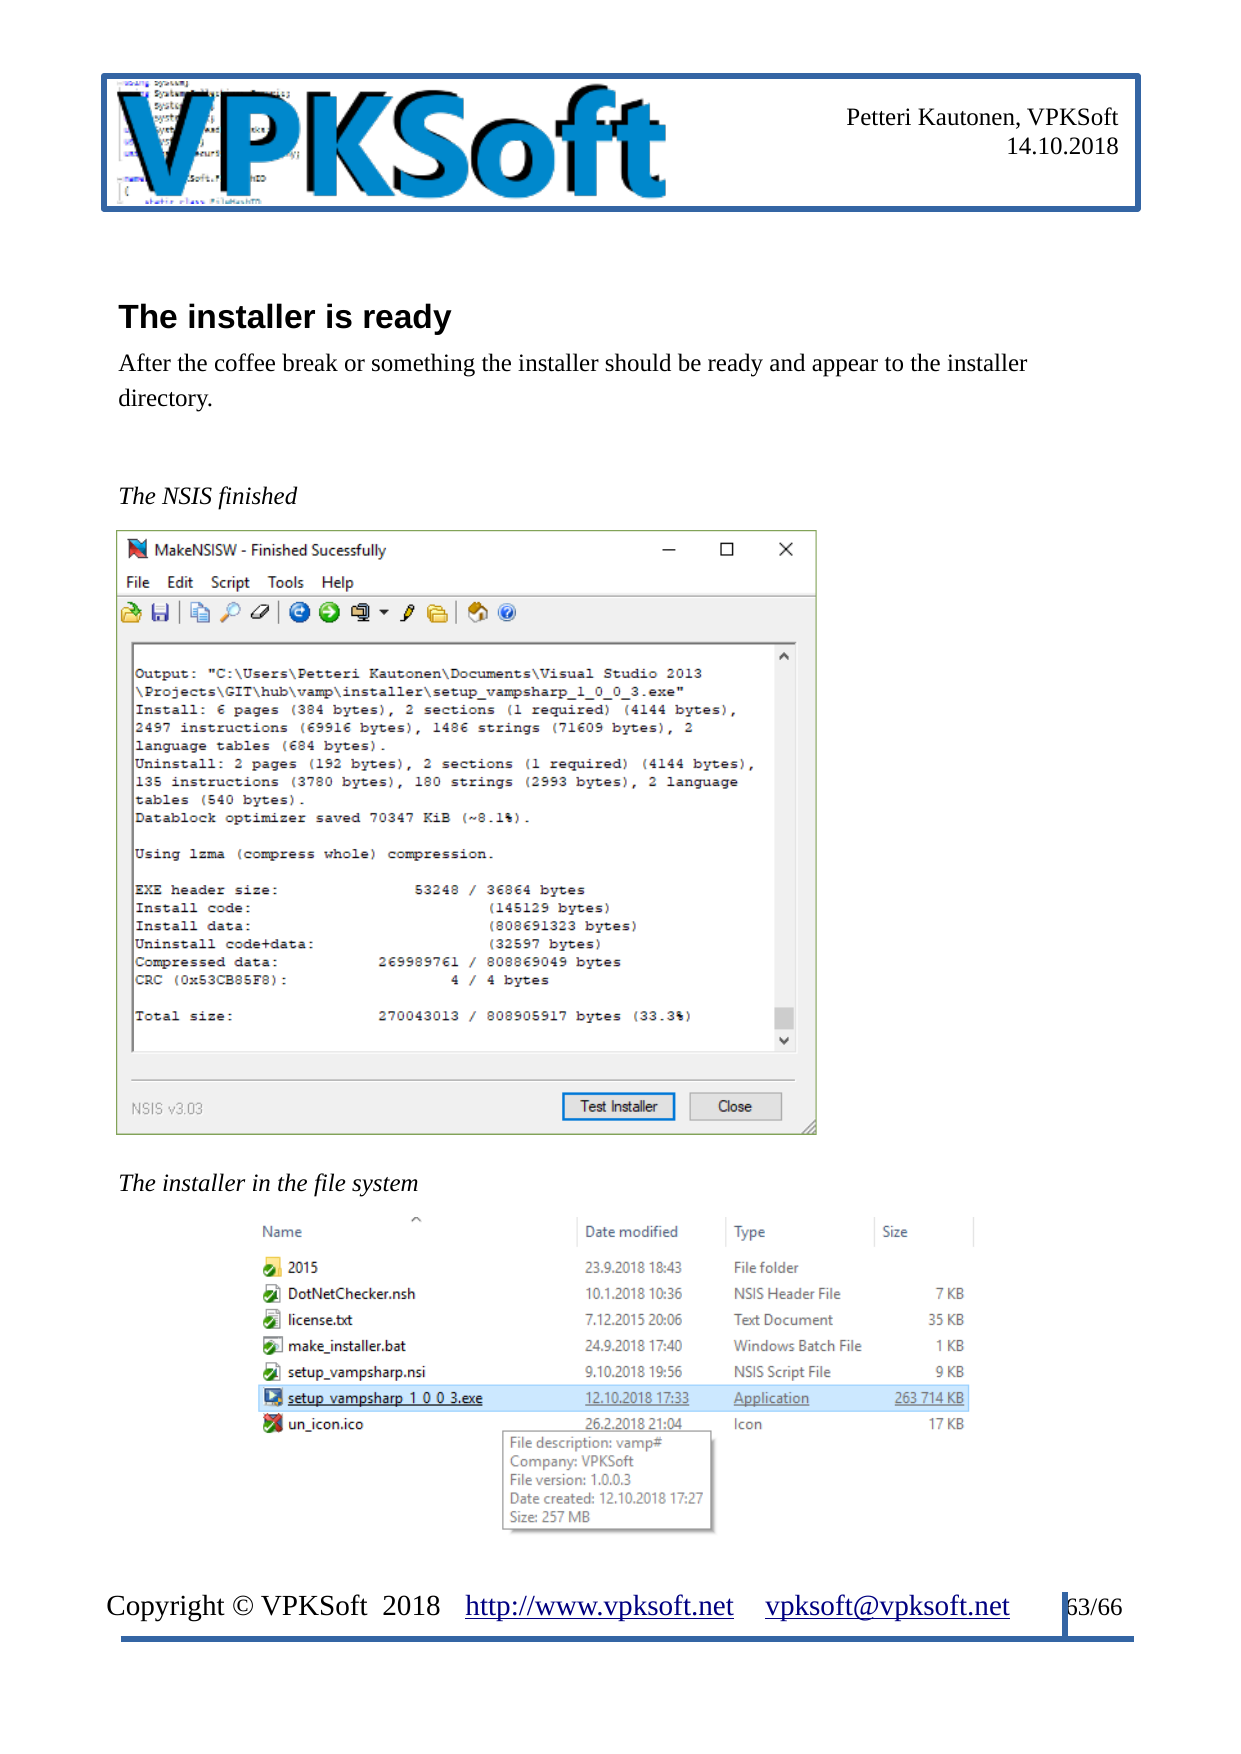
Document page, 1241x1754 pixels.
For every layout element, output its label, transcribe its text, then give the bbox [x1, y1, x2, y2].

text The NSIS finished [118, 481, 1122, 510]
subtitle The installer is ready [118, 297, 1122, 336]
text After the coffee break or something the installer should be ready and appear to the installer directory. [118, 348, 1122, 412]
picture [116, 81, 672, 204]
picture [241, 1217, 999, 1536]
picture [116, 530, 817, 1135]
text The installer in the file system [118, 1168, 1122, 1197]
